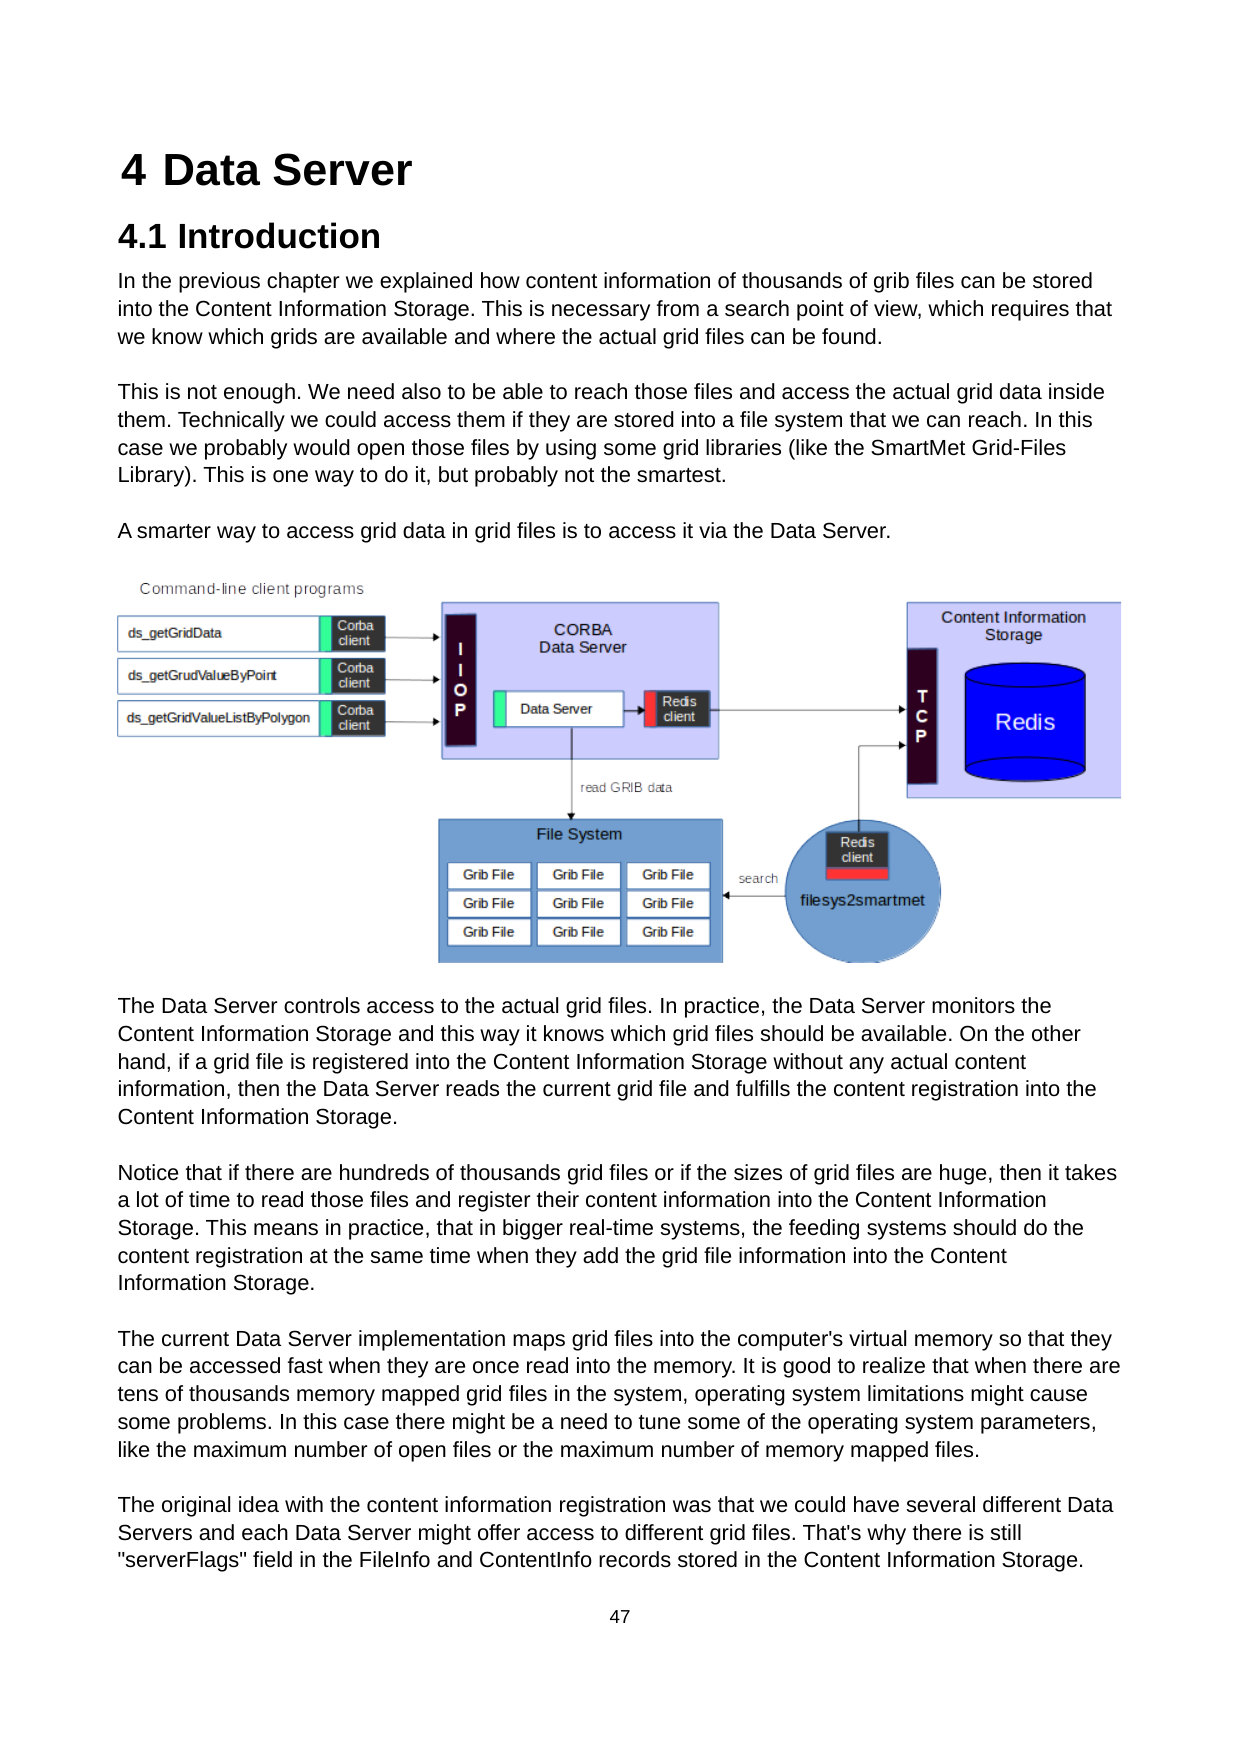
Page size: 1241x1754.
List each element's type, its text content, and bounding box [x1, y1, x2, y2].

text A smarter way to access grid data in grid files is to access it via the Data Server. [117, 518, 1122, 543]
text The Data Server controls access to the actual grid files. In practice, the Data Server monitors the Content Information Storage and this way it knows which grid files should be available. On the other hand, if a grid file is registered into the Content Information Storage without any actual content information, then the Data Server reads the current grid file and fulfills the content registration into the Content Information Storage. [117, 993, 1122, 1129]
subtitle Introduction [108, 216, 1122, 256]
text The original idea with the content information registration was that we could have several different Data Servers and each Data Server might offer access to different grid files. That's why there is still "serverFlags" field in the FileInfo and ContentInfo records stored in the Content Information Storage. [117, 1492, 1122, 1572]
picture [117, 573, 1122, 963]
text In the previous chapter we explained how content information of thousands of grib files can be stored into the Content Information Storage. This is necessary from a search point of view, which requires that we know which grids are available and where the actual grid files can be found. [117, 268, 1122, 349]
subtitle Data Server [108, 143, 1122, 195]
text The current Data Server implementation maps grid files into the computer's virtual memory so that they can be accessed fast when they are once read into the memory. It is good to realize that when there are tens of thousands memory mapped grid files in the system, operating system limitations might cause some problems. In this case there might be a need to tune some of the operating system parameters, like the maximum number of open files or the maximum number of memory mapped files. [117, 1326, 1122, 1462]
text This is not enough. We need also to be able to reach those files and access the actual grid data inside them. Technically we could access them if they are stored into a file system that we can reach. In this case we probably would open those files by using some grid libraries (like the SmartMet Grid-Files Library). This is one way to do it, but probably not the smartest. [117, 379, 1122, 488]
text Notice that if there are hundreds of thousands grid files or if the sizes of grid files are huge, then it takes a lot of time to read those files and register their content information into the Content Information Storage. This means in practice, that in bigger real-time systems, the feeding systems should do the content registration at the same time when they add the grid file information into the Content Information Storage. [117, 1159, 1122, 1295]
